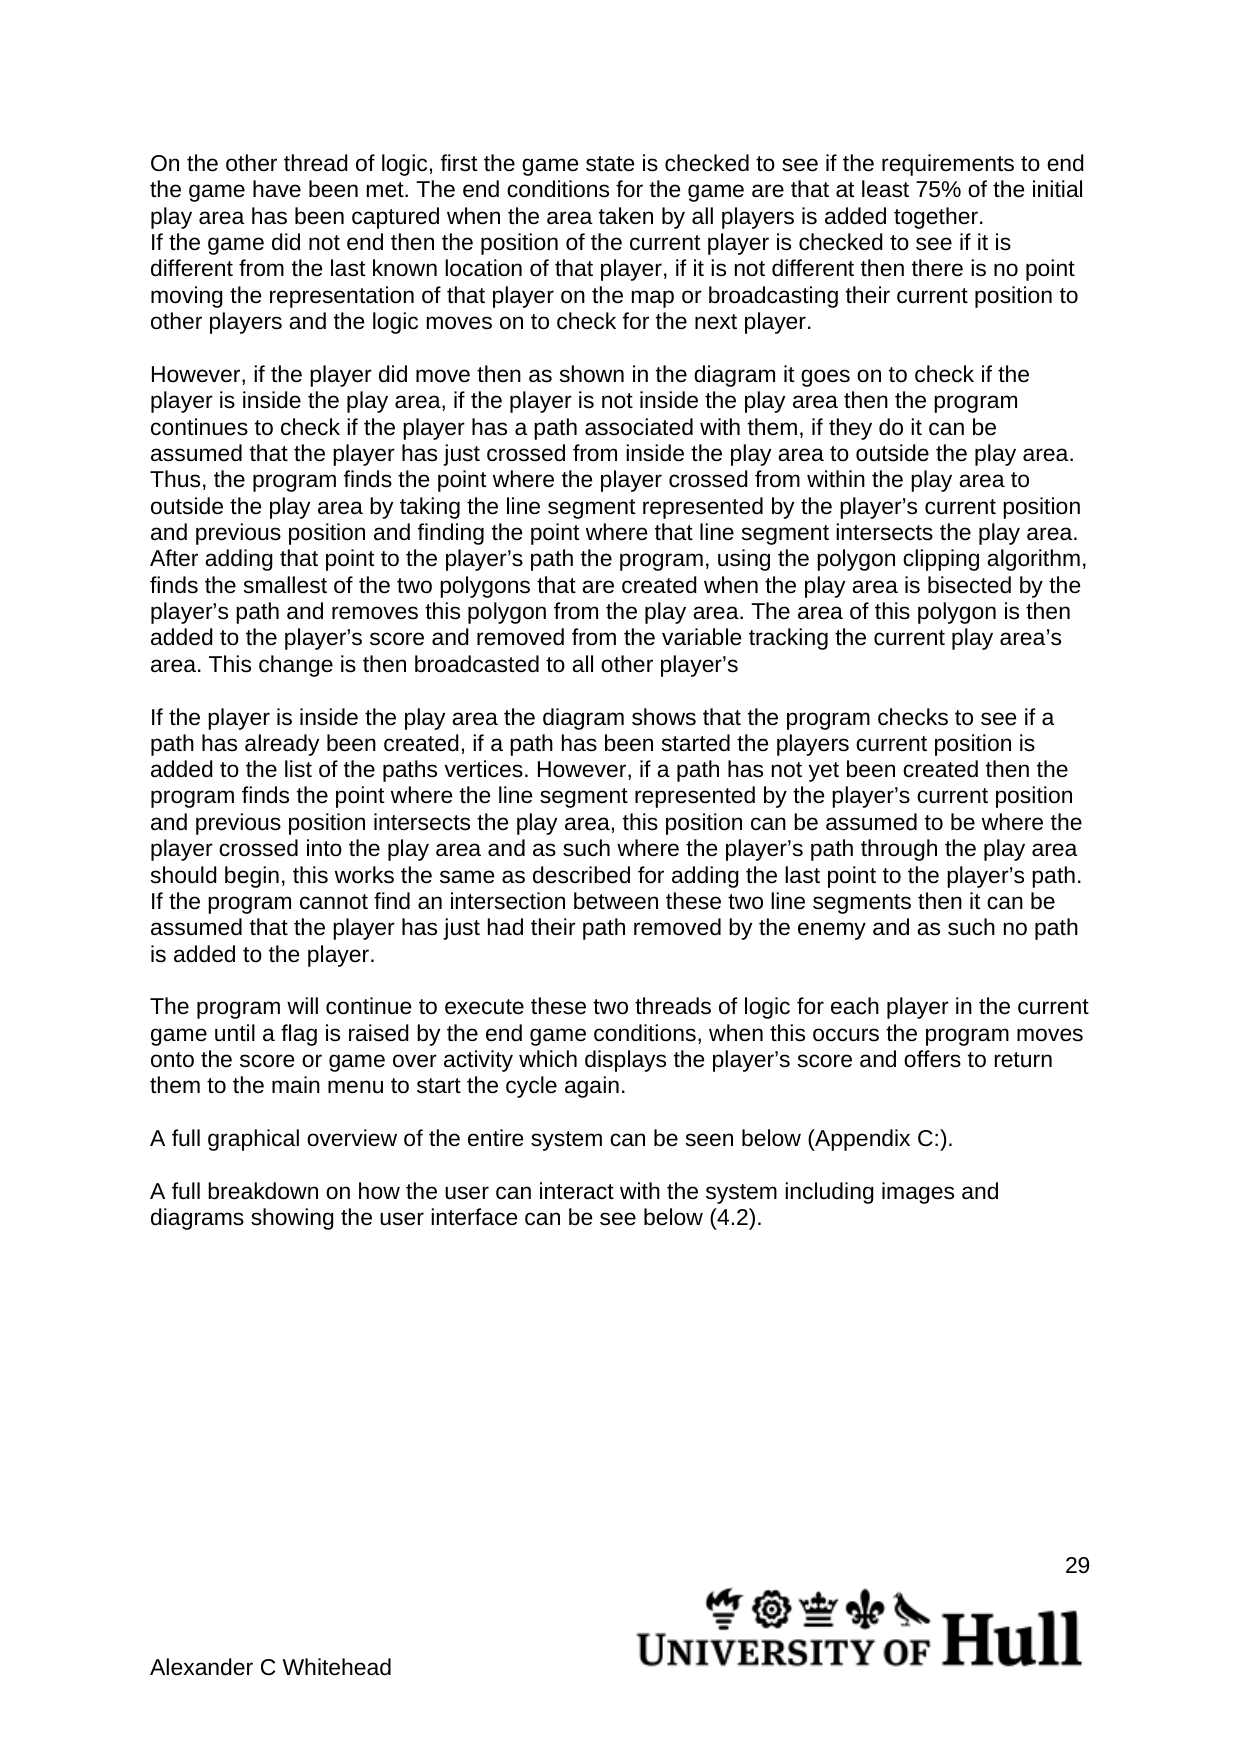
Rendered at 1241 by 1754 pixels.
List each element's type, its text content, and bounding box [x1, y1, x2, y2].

text A full graphical overview of the entire system can be seen below (Appendix C:). [150, 1125, 1090, 1151]
text However, if the player did move then as shown in the diagram it goes on to check if the player is inside the play area, if the player is not inside the play area then the program continues to check if the player has a path associated with them, if they do it can be assumed that the player has just crossed from inside the play area to outside the play area. Thus, the program finds the point where the player crossed from within the play area to outside the play area by taking the line segment represented by the player’s current position and previous position and finding the point where that line segment intersects the play area. [150, 361, 1090, 545]
picture [630, 1578, 1091, 1676]
text A full breakdown on how the user can interact with the system including images and diagrams showing the user interface can be see below (4.2). [150, 1178, 1090, 1231]
text On the other thread of logic, first the game state is checked to see if the requirements to end the game have been met. The end conditions for the game are that at least 75% of the initial play area has been captured when the area taken by all players is added together. [150, 150, 1090, 229]
text After adding that point to the player’s path the program, using the polygon clipping algorithm, finds the smallest of the two polygons that are created when the play area is bisected by the player’s path and removes this polygon from the play area. The area of this polygon is then added to the player’s score and removed from the variable tracking the current play area’s area. This change is then broadcasted to all other player’s [150, 545, 1090, 677]
text The program will continue to execute these two threads of logic for each player in the current game until a flag is raised by the end game conditions, when this occurs the program moves onto the score or game over activity which displays the player’s score and offers to return them to the main menu to start the cycle again. [150, 993, 1090, 1099]
text If the game did not end then the position of the current player is checked to see if it is different from the last known location of that player, if it is not different then there is no point moving the representation of that player on the map or broadcasting their current position to other players and the logic moves on to check for the next player. [150, 229, 1090, 334]
text If the player is inside the play area the diagram shows that the program checks to see if a path has already been created, if a path has been started the players current position is added to the list of the paths vertices. However, if a path has not yet been created then the program finds the point where the line segment represented by the player’s current position and previous position intersects the play area, this position can be assumed to be where the player crossed into the play area and as such where the player’s path through the play area should begin, this works the same as described for adding the last point to the player’s path. If the program cannot find an intersection between these two line segments then it can be assumed that the player has just had their path removed by the enemy and as such no path is added to the player. [150, 703, 1090, 967]
